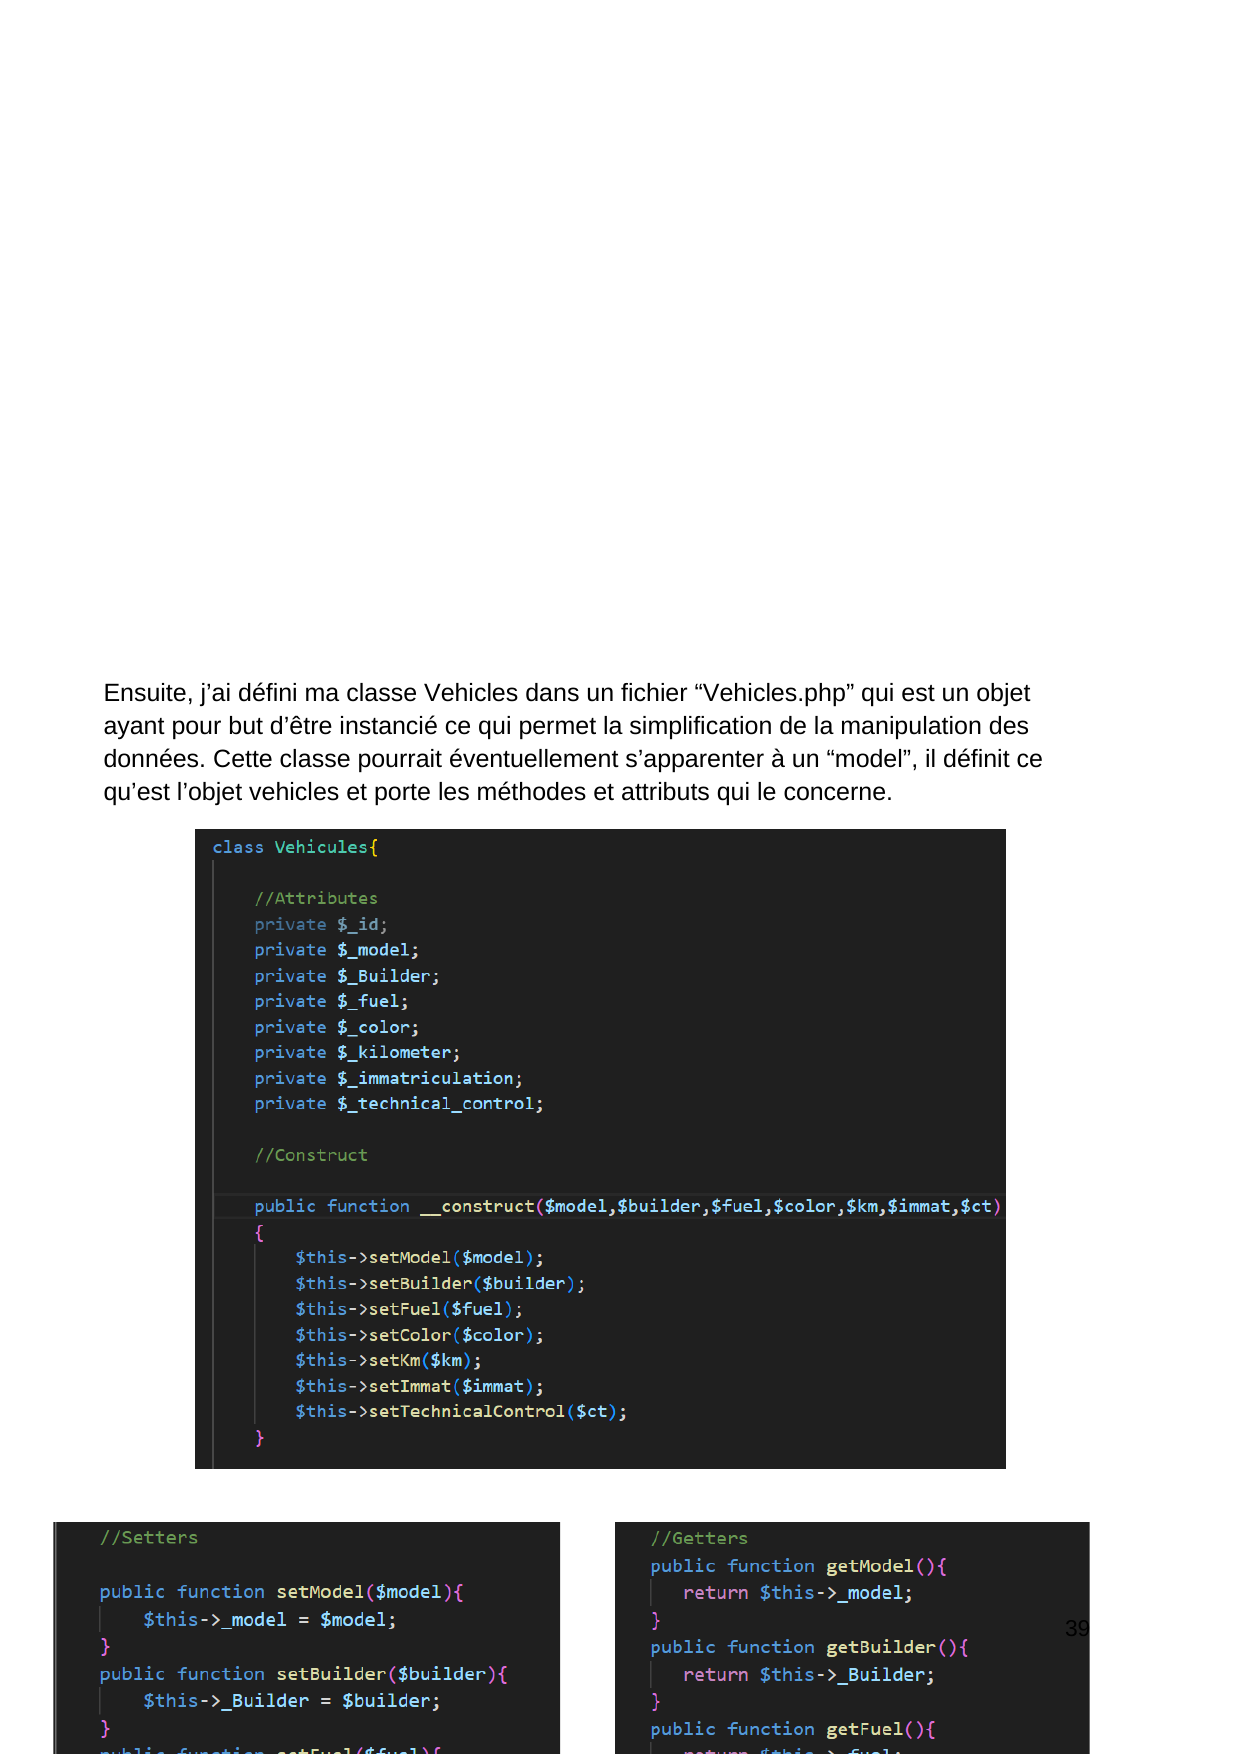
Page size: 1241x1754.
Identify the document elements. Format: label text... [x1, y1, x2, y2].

picture [199, 829, 1006, 1469]
text Ensuite, j’ai défini ma classe Vehicles dans un fichier “Vehicles.php” qui est un objet ayant pour but d’être instancié ce qui permet la simplification de la manipulation des données. Cette classe pourrait éventuellement s’apparenter à un “model”, il définit ce qu’est l’objet vehicles et porte les méthodes et attributs qui le concerne. [103, 678, 1090, 806]
picture [53, 1522, 561, 1754]
picture [615, 1522, 1090, 1754]
